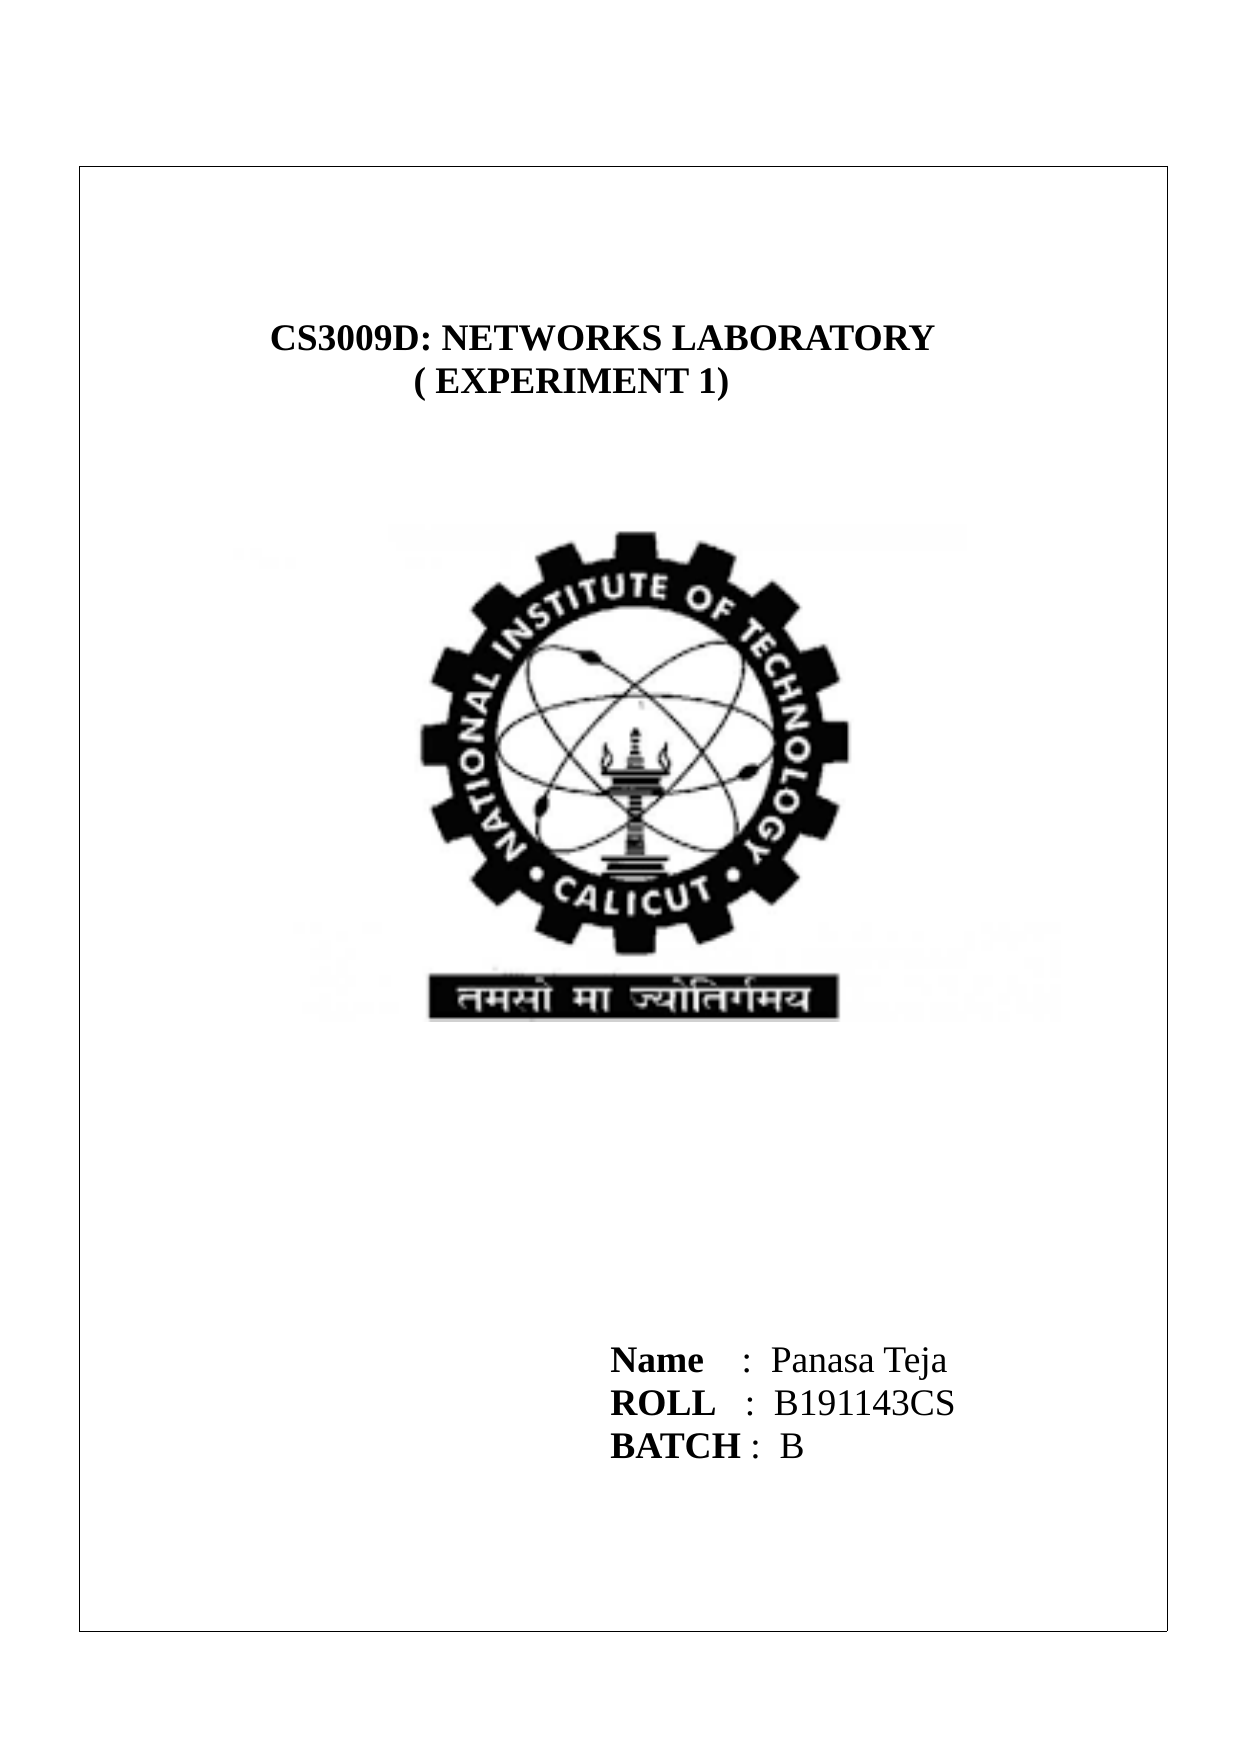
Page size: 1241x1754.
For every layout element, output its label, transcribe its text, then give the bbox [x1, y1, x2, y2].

table_header CS3009D: NETWORKS LABORATORY ( EXPERIMENT 1) Name : Panasa Teja ROLL : B191143CS BATCH : B 1. ping PING ( Packet Internet Groper) command is used to check the network connectivity between host and server/host. It is used to check whether a network is available and if a host is reachable. With this command, you can check if a server is up and running. When you “ping” a remote short, your machine starts sending ICMP ( Internet Control Message Protocol ) echo requests and waits for a response. If the connection is established, you’ll receive an echo reply for every request. The output of the ping command contains the amount of time it takes for every packet to reach its destination and return. Also in the terminal, it keeps printing responses until it is stopped. Ex: ping google.com ping www.amazon.com Here, ttl = TTL ( Time to Live ) represents the number of network hops a packet can take before a router discards it. icmp_seq = The sequence number of each ICMP packet. Increase by one for every echo request. time = The time it took for a packet to reach its destination and comes back to the source. Expressed in milliseconds. From = The destination and its IP address. Note : You can ping to localhost using ping 0 / ping 127.0.0.1 OUTPUTS Case1: If we did not get any reply from the destination then it means that there is no network connectivity between host and server/host. Case2: If the output is “request timed out” then it means the host is down or blocking our ICMP requests. Case3: If the output is "destination not reachable” then it means that a route to the destination cannot be found. 2. tracert/traceroute “traceroute” command in Linux prints the route that the packet takes to reach the host or destination. It displays details about all the hops that the packet visits in between i.e it displays IP addresses and the time it took between each hop. The main use of this tool is to find where the error lies in the network if a data packet is unable to reach the destination. Ex: traceroute facebook.com 3. ip/ifconfig/ipconfig IP: IP (Internet Protocol) Address is an address of your network hardware. It helps in connecting your computer to other devices on your network and all over the world. ipconfig stands for Internet Protocol Configuration, while ifconfig stands for Interface Configuration. It is often used for troubleshooting network connectivities. It's generally used to display the TCP/IP address of the system. Ifconfig is used at the boot time to set up the interfaces as necessary. After that, it is usually used when needed during debugging or when you need system tuning. In ubuntu install them using : $sudo apt-get install net-tools ip r Find the gateway address in the starting line. 192.168.55.1 is the default gateway in the given image. 4. dig/nslookup/host nslookup is a command-line administrative tool for testing and troubleshooting DNS servers (Domain Name Server). It is used to query specific DNS resource records (RR) as well. DNS: So basically, DNS is the phonebook of the internet. We can access information online through domain names, say linkedin.com or hackerrank.com. Web browsers interact through IP addresses. So, DNS translates domain names to IP addresses, so that the browsers can load internet resources. Host by default is used to determine what domain a particular IP address resolves to. Ex: nslookup facebook.com NOTE: Type nslookup without any arguments to enter into Interactive mode so that you can set the servers to mail servers. > set type = mx > google.com NOTE : nslookup -debug google.com You can troubleshoot DNS problems to perform DNS lookups, the answers for questions will be displayed. 5. whois The whois system is a listing of records that contain details about the ownership of domains and the owners. The Internet corporation for Assigned Names and Numbers (ICANN) regulates domain name registration and ownership, but the list of records is held by many companies, known as registries. Anyone can query the list of records. A whois record contains contact information with the person, company or other entity that registered the DOMAIN name. Install it using : sudo install whois Ex: whois amazon.com 6. route ROUTING TABLE : A routing table is a file containing information on how the information or packets should be transferred: the network path to all nodes or devices within a network. It is a map used by routers and gateways to track paths. The hop-by-hop routing is widely used, the packet contains the routing table to reach the next hop, once reached, it will read the routing table again to reach the next hop. Using the route command you can communicate with subnets and different networks, you can also block the traffic between networks or devices by modifying the routing table. Ex: route : To display routing table entries. Ex: route -n : To display routing tables in full numerical entities. Ex: sudo route add default gw 169.154.0.0 : To add default gateway. Ex: sudo route add -host 192.168.1.151 reject : To reject a host/network. Ex: route -Cn : To list routing cache information of Device Ex: ip route : To get details of IP routing table Ex: ip route show table local : To get details of local table with destination of localhost. Ex: ip -4/-6 route : To get details of IPv4/IPv6 details. 7. tcpdump “tcpdump” tool allows you to capture and analyze network traffic such as TCP/IP packets going through the system. Normally used to troubleshoot network issues, also used as a security tool. It scans from all OSI layers ( 1-7) and saves the captured information as .pcap file which can be viewed on WIRESHARK or through the command tool itself. Ex: sudo tcpdump It will capture packets from the current interface of the network through which the system is connected to the internet. Ex: sudo tcpdump -c 4 It will capture only 4 packets from the interface. Ex: sudo tcpdump -D It will print all the list of available networks that this tool can capture packets from. Ex: sudo tcpdump -n host 142.250.182.206 To capture packets related to Specific host Ex: sudo tcpdump -n src host 192.168.55.104 : packets from source host sudo tcpdump -n dst port 80 : all packets to port 80 8. netstat/ss netstat is a command tool which displays network connections for TCP/UDP and stats for Interfaces, Network protocols, routing tables, etc. ss replaces netstat. ss command tool which dumps socket stats and displays information similarly but it is faster than netstat. With ss, we get detailed information about how Linux is communicating with othermachines, networks, details about network stats, network protocols, linux socket connections. So, using this information, it’s easy to troubleshoot network issues. Ex: ss : Displays all connections Ex: ss -a : Displays non listening connections Ex: ss -l : Displays current listening connections Ex: ss -t : Displays TCP connections Ex: ss -u : Displays UDP connections Ex: ss -x : Displays UNIX connections Ex: ss -s : Displays summary stats Ex: ss -t -r state established : Displays sockets by state Ex: ss -a dst 192.168.1.1 : Displays connections to specific address A listening connection means the socket is waiting for connection. A non listening socket implies the connection is already made. 9. dstat dstat is a tool that is used to retrieve information or statistics from components of the system such as network connections, IO devices, or CPU, etc. It is generally used by system administrators to retrieve a handful of information about the above-mentioned components of the system. It itself performs like vmsta, netstat, etc. By using this tool one can even see the throughput for block devices that make up a single filesystem or storage system. Install it by : sudo apt install dstat Ex: dstat --vmstat To display information displayed by vmstat. It displays process and memory stats. Ex: dstat The output indicates : CPU Stats: CPU usage by user, system processes and number of idle processes, and Number of waiting processes, hardware and software interrupts. Disk Stats: Total number of read and write operations on the disk. Network Stats: Total amount of Bytes received and sent on network interfaces. Paging Stats: Number of times information is copied into and moved out of memory. System Stats: Number of interrupts and context switches. 10. ifstat As dstat, iostat, vmstat displays stats regarding the components of System. ifstat displays network interface statistics. This tool keeps records of the previous data files and displays differences between last and current calls. Install it using : $sudo apt install ifstat Ex: ifstat 11. wget Wget is the non-interactive network downloader which is used to download files from the server even when the user has not logged on to the system and it can work in the background without hindering the current process. With Wget, you can download files using HTTP, HTTPS, and FTP protocols. Wget provides a number of options allowing you to download multiple files, resume downloads, limit the bandwidth, recursive downloads, download in the background, mirror a website, and much more. Install it using : $sudo apt install wget Ex: wget [options] [url] Ex: wget google.com Ex: wget -b google.com To download the file in background Ex: wget google.com -o/path/filename.txt To overwrite the log file of wget command.Ex: wget -c google.com To resume a partially downloaded file. 12. tracepath Tracepath command in Linux is used to traces path to destination discovering MTU along this path. It uses UDP port or some random port. It is similar to traceroute, but it does not require superuser privileges and has no fancy options. [80, 167, 1167, 1631]
picture [201, 524, 1061, 1022]
